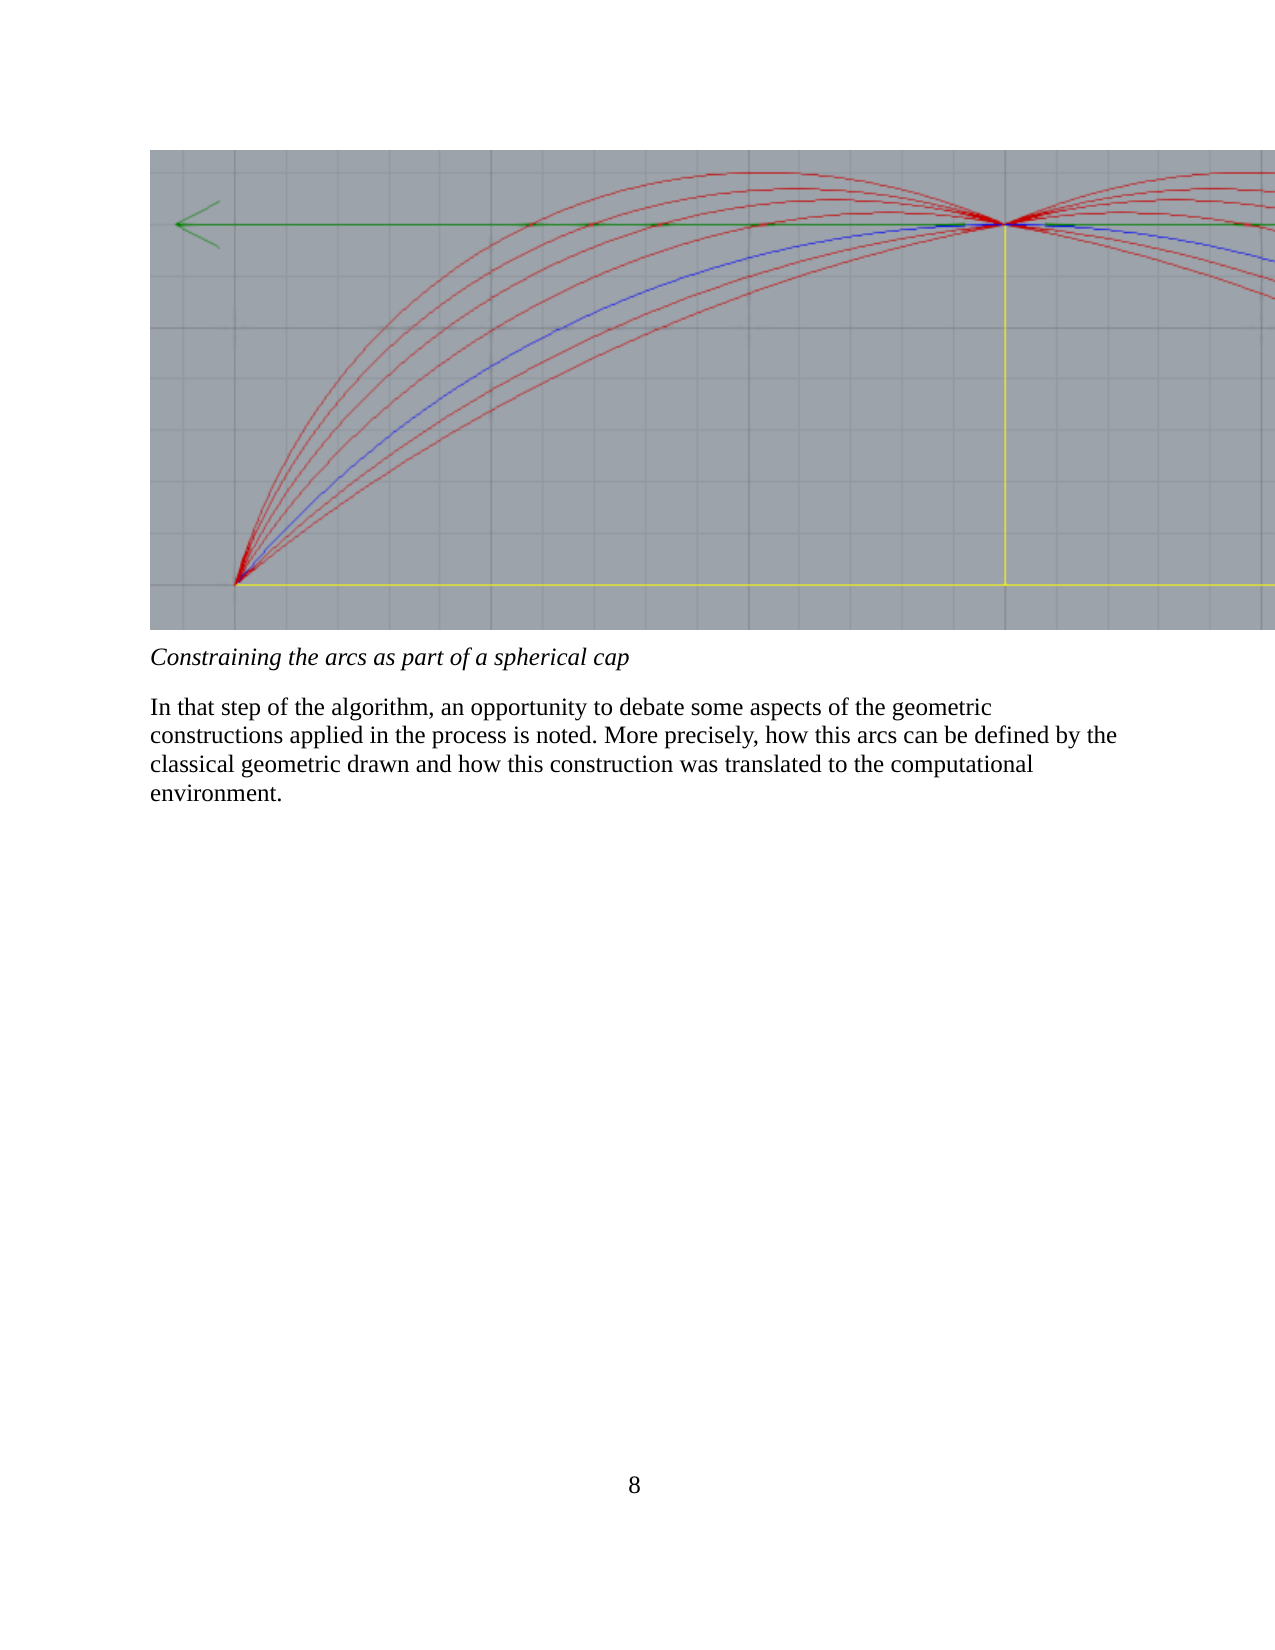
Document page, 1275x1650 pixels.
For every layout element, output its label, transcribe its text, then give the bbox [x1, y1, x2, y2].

text Constraining the arcs as part of a spherical cap [150, 642, 1125, 670]
text In that step of the algorithm, an opportunity to debate some aspects of the geometric constructions applied in the process is noted. More precisely, how this arcs can be defined by the classical geometric drawn and how this construction was translated to the computational environment. [150, 692, 1125, 807]
picture [150, 150, 1275, 630]
